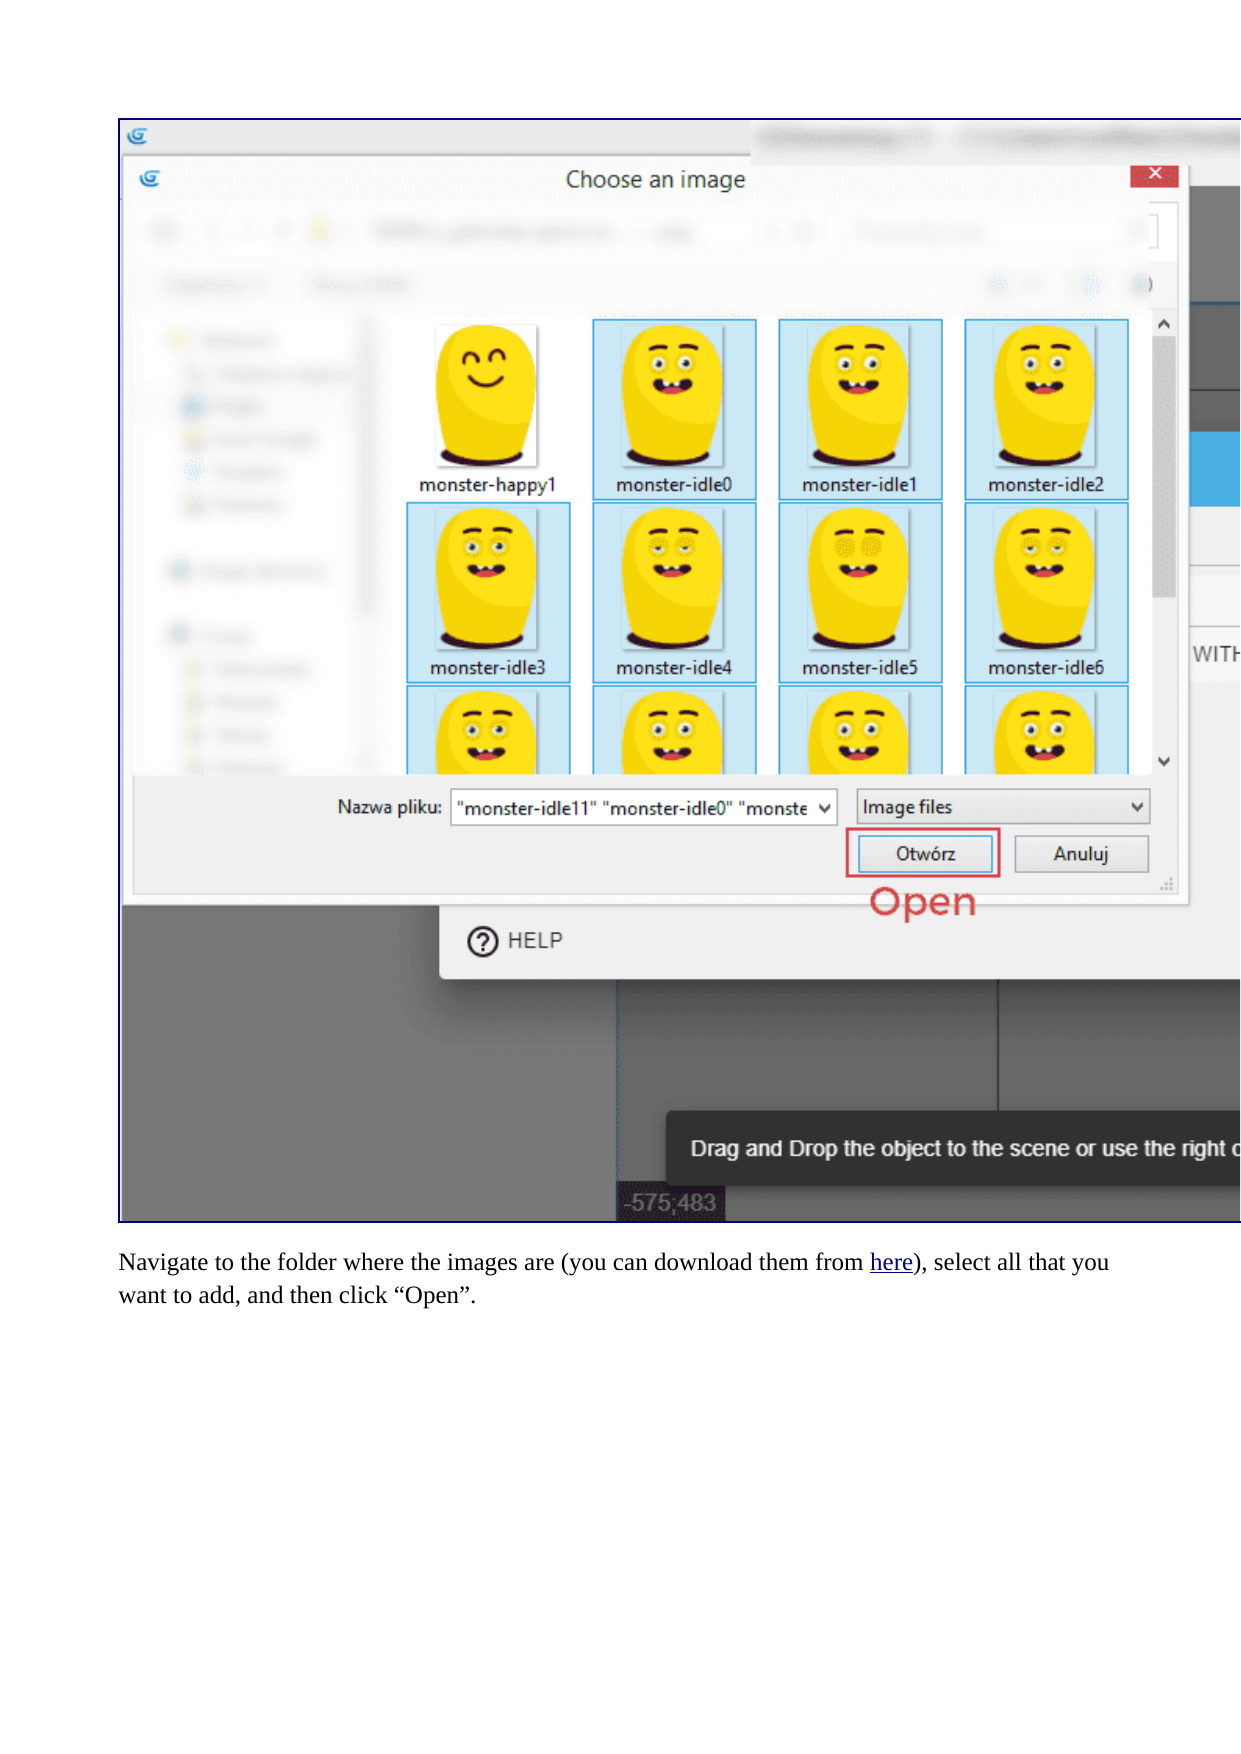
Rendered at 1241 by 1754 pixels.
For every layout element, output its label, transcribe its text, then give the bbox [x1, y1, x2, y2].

picture [120, 120, 1241, 1221]
text Navigate to the folder where the images are (you can download them from here), select all that you want to add, and then click “Open”. [118, 1247, 1122, 1309]
